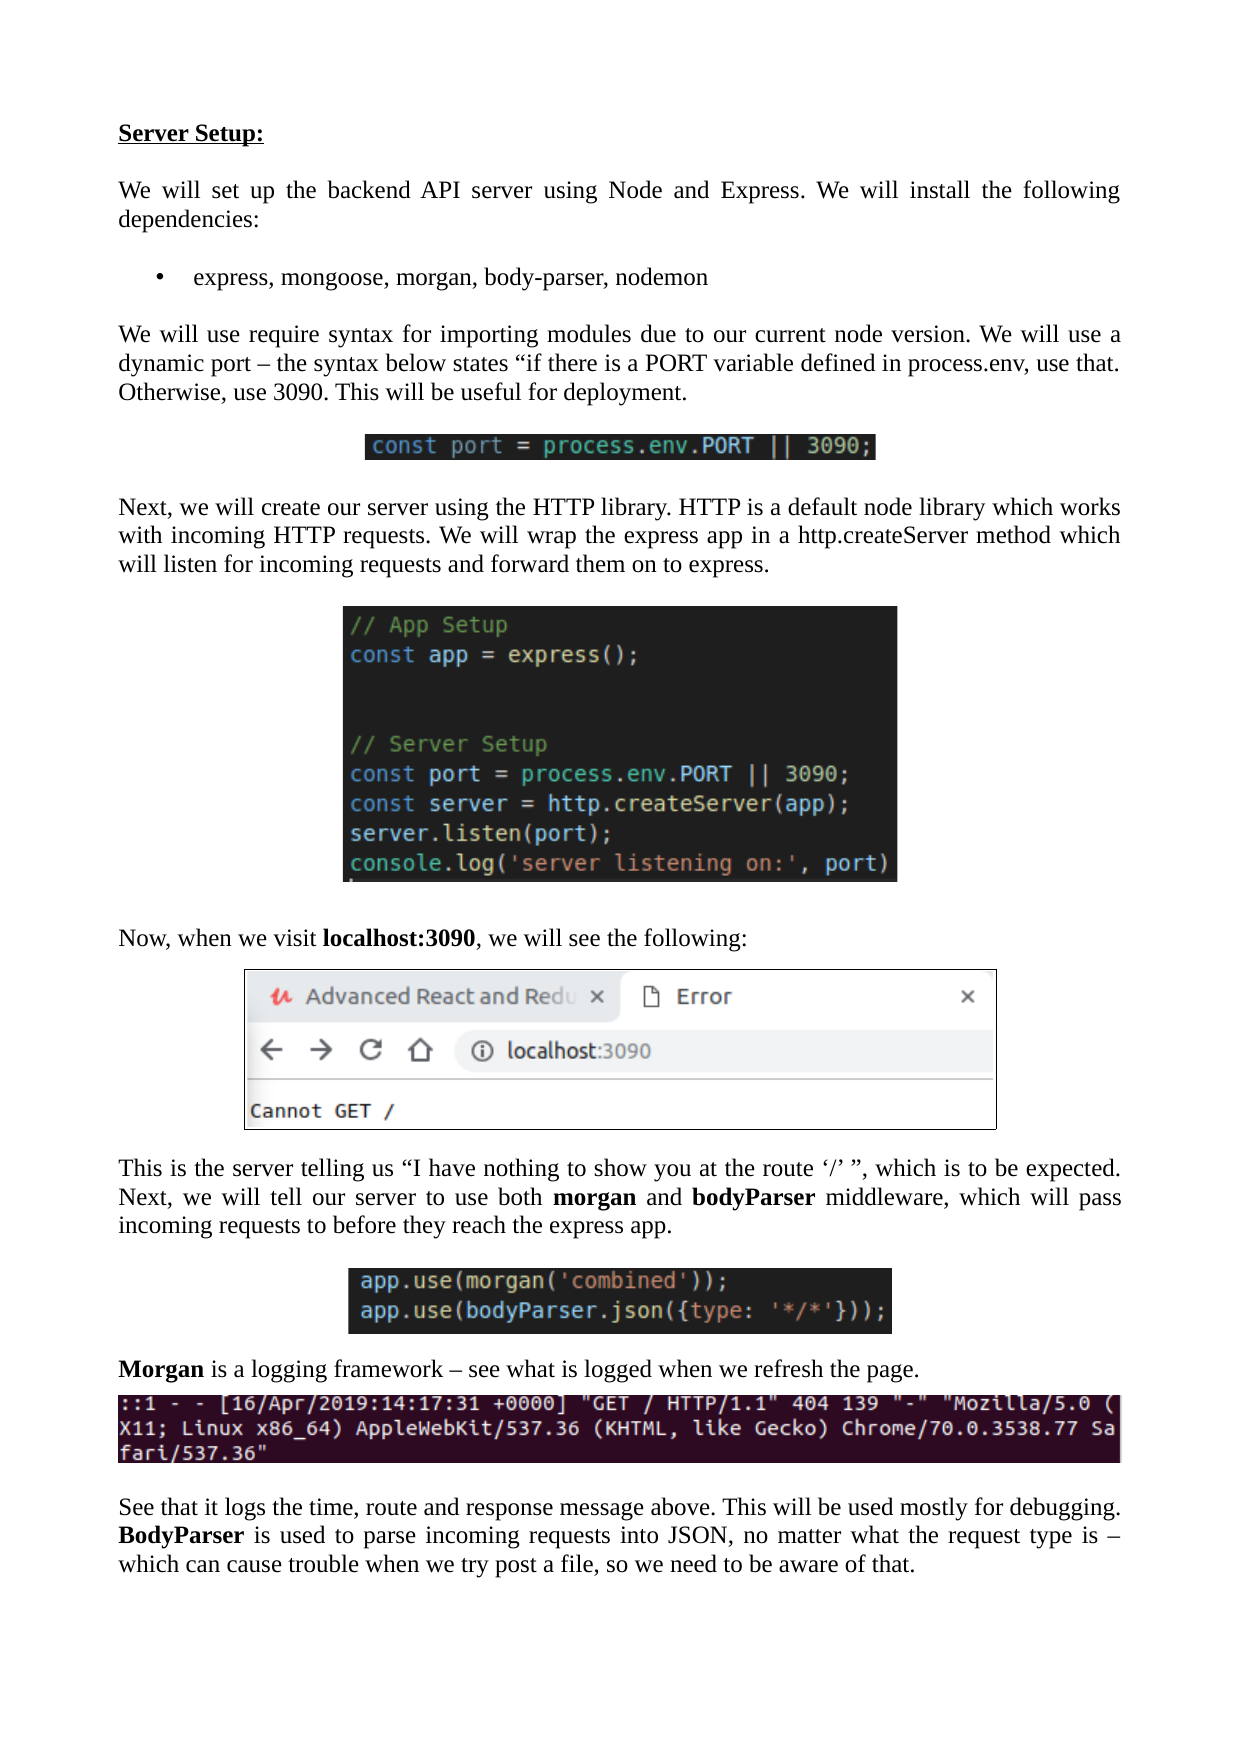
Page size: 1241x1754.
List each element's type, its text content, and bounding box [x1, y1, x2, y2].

text See that it logs the time, route and response message above. This will be used mostly for debugging. [118, 1492, 1122, 1520]
text This is the server telling us “I have nothing to show you at the route ‘/’ ”, which is to be expected. Next, we will tell our server to use both morgan and bodyParser middleware, which will pass incoming requests to before they reach the express app. [118, 1153, 1122, 1239]
picture [342, 606, 898, 882]
picture [364, 434, 876, 460]
text Morgan is a logging framework – see what is logged when we refresh the page. [118, 1354, 1122, 1383]
picture [118, 1395, 1123, 1463]
text We will use require syntax for importing modules due to our current node version. We will use a dynamic port – the syntax below states “if there is a PORT variable defined in process.env, use that. Otherwise, use 3090. This will be useful for deployment. [118, 319, 1122, 406]
text We will set up the backend API server using Node and Express. We will install the following dependencies: [118, 176, 1122, 233]
text BodyParser is used to parse incoming requests into JSON, no matter what the request type is – which can cause trouble when we try post a file, so we need to be aware of that. [118, 1520, 1122, 1578]
picture [348, 1268, 892, 1334]
list express, mongoose, morgan, body-parser, nodemon [156, 262, 1122, 291]
text Server Setup: [118, 118, 1122, 147]
picture [247, 971, 993, 1127]
text Now, when we visit localhost:3090, we will see the following: [118, 923, 1122, 952]
text Next, we will create our server using the HTTP library. HTTP is a default node library which works with incoming HTTP requests. We will wrap the express app in a http.createServer method which will listen for incoming requests and forward them on to express. [118, 492, 1122, 578]
